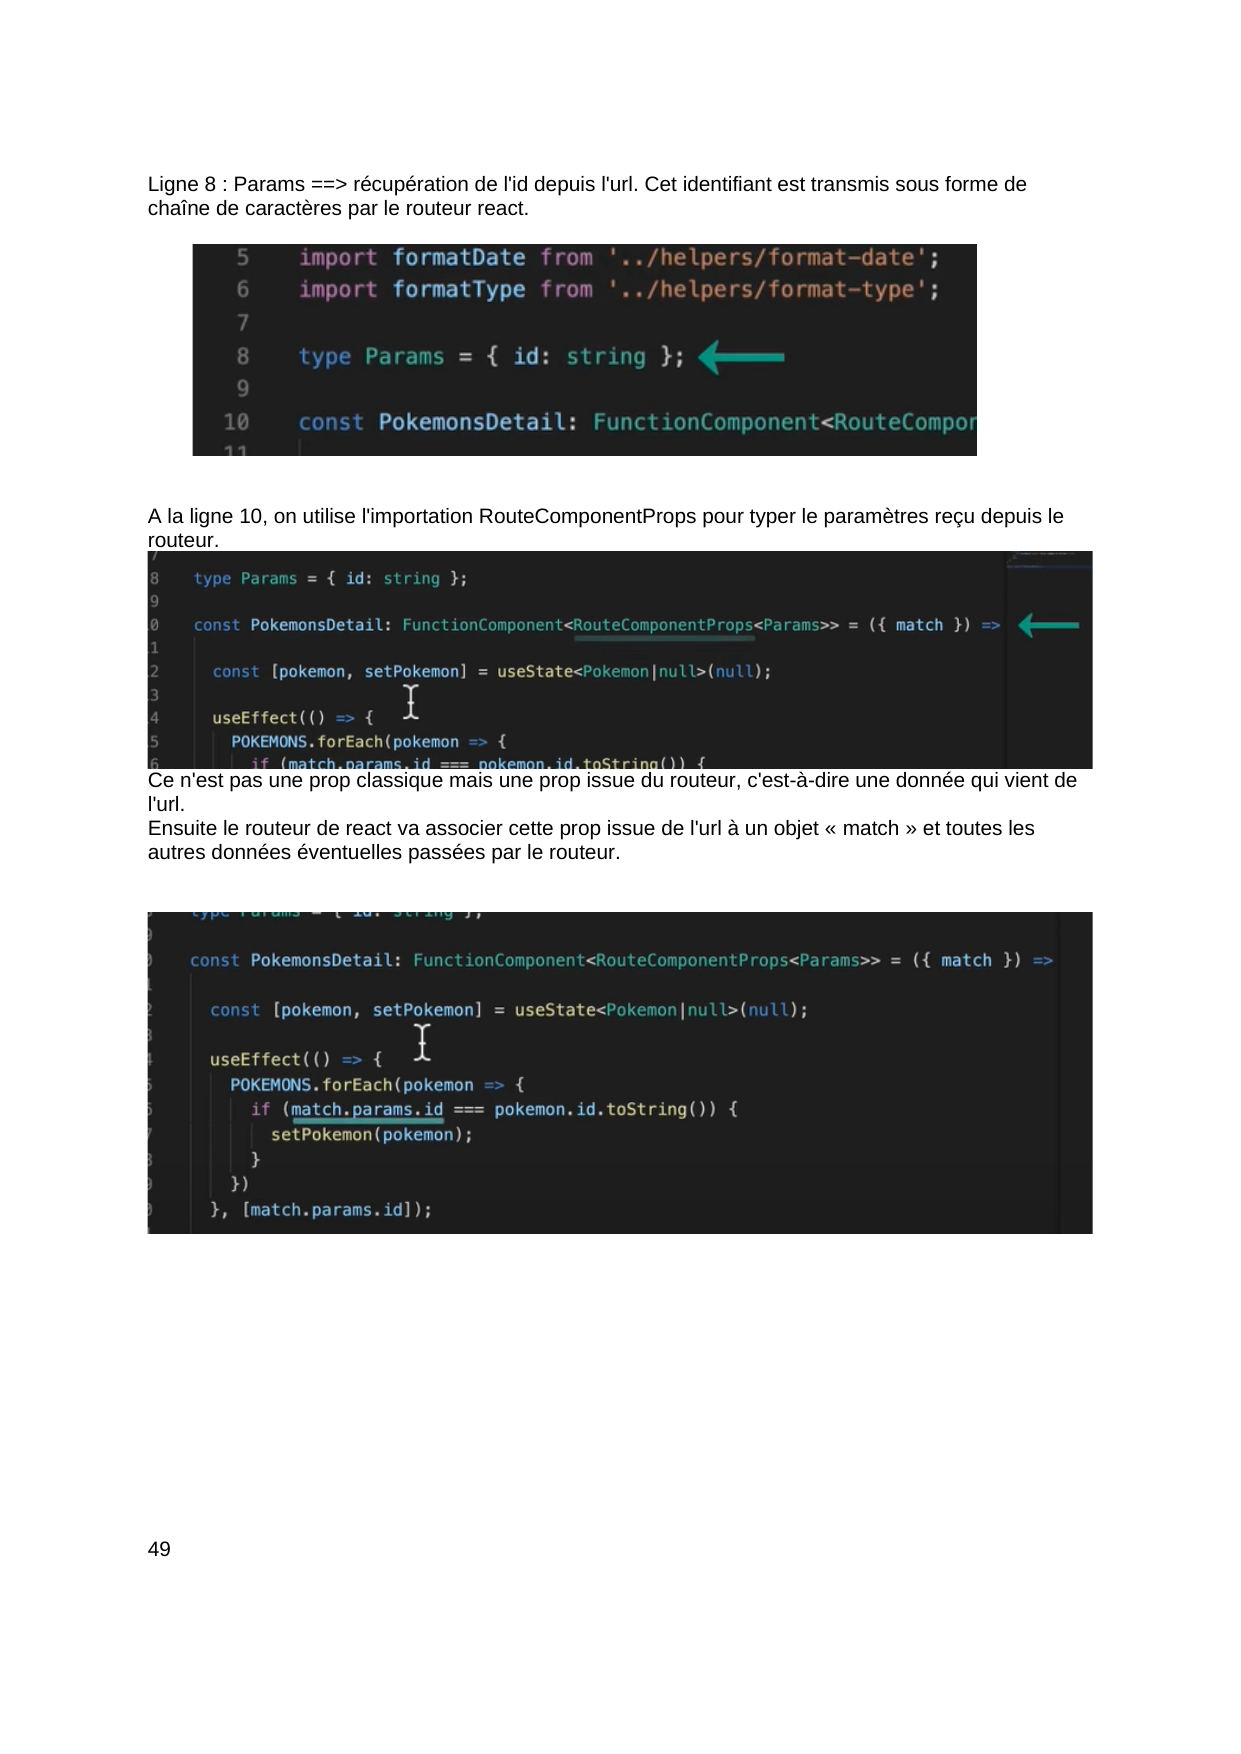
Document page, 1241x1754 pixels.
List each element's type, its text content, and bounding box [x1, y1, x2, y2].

text Ligne 8 : Params ==> récupération de l'id depuis l'url. Cet identifiant est transmis sous forme de chaîne de caractères par le routeur react. [148, 172, 1093, 219]
text A la ligne 10, on utilise l'importation RouteComponentProps pour typer le paramètres reçu depuis le routeur. [148, 504, 1093, 551]
text Ce n'est pas une prop classique mais une prop issue du routeur, c'est-à-dire une donnée qui vient de l'url. [148, 769, 1093, 816]
picture [147, 912, 1093, 1234]
text Ensuite le routeur de react va associer cette prop issue de l'url à un objet « match » et toutes les autres données éventuelles passées par le routeur. [148, 816, 1093, 864]
picture [192, 244, 977, 456]
picture [147, 551, 1093, 769]
